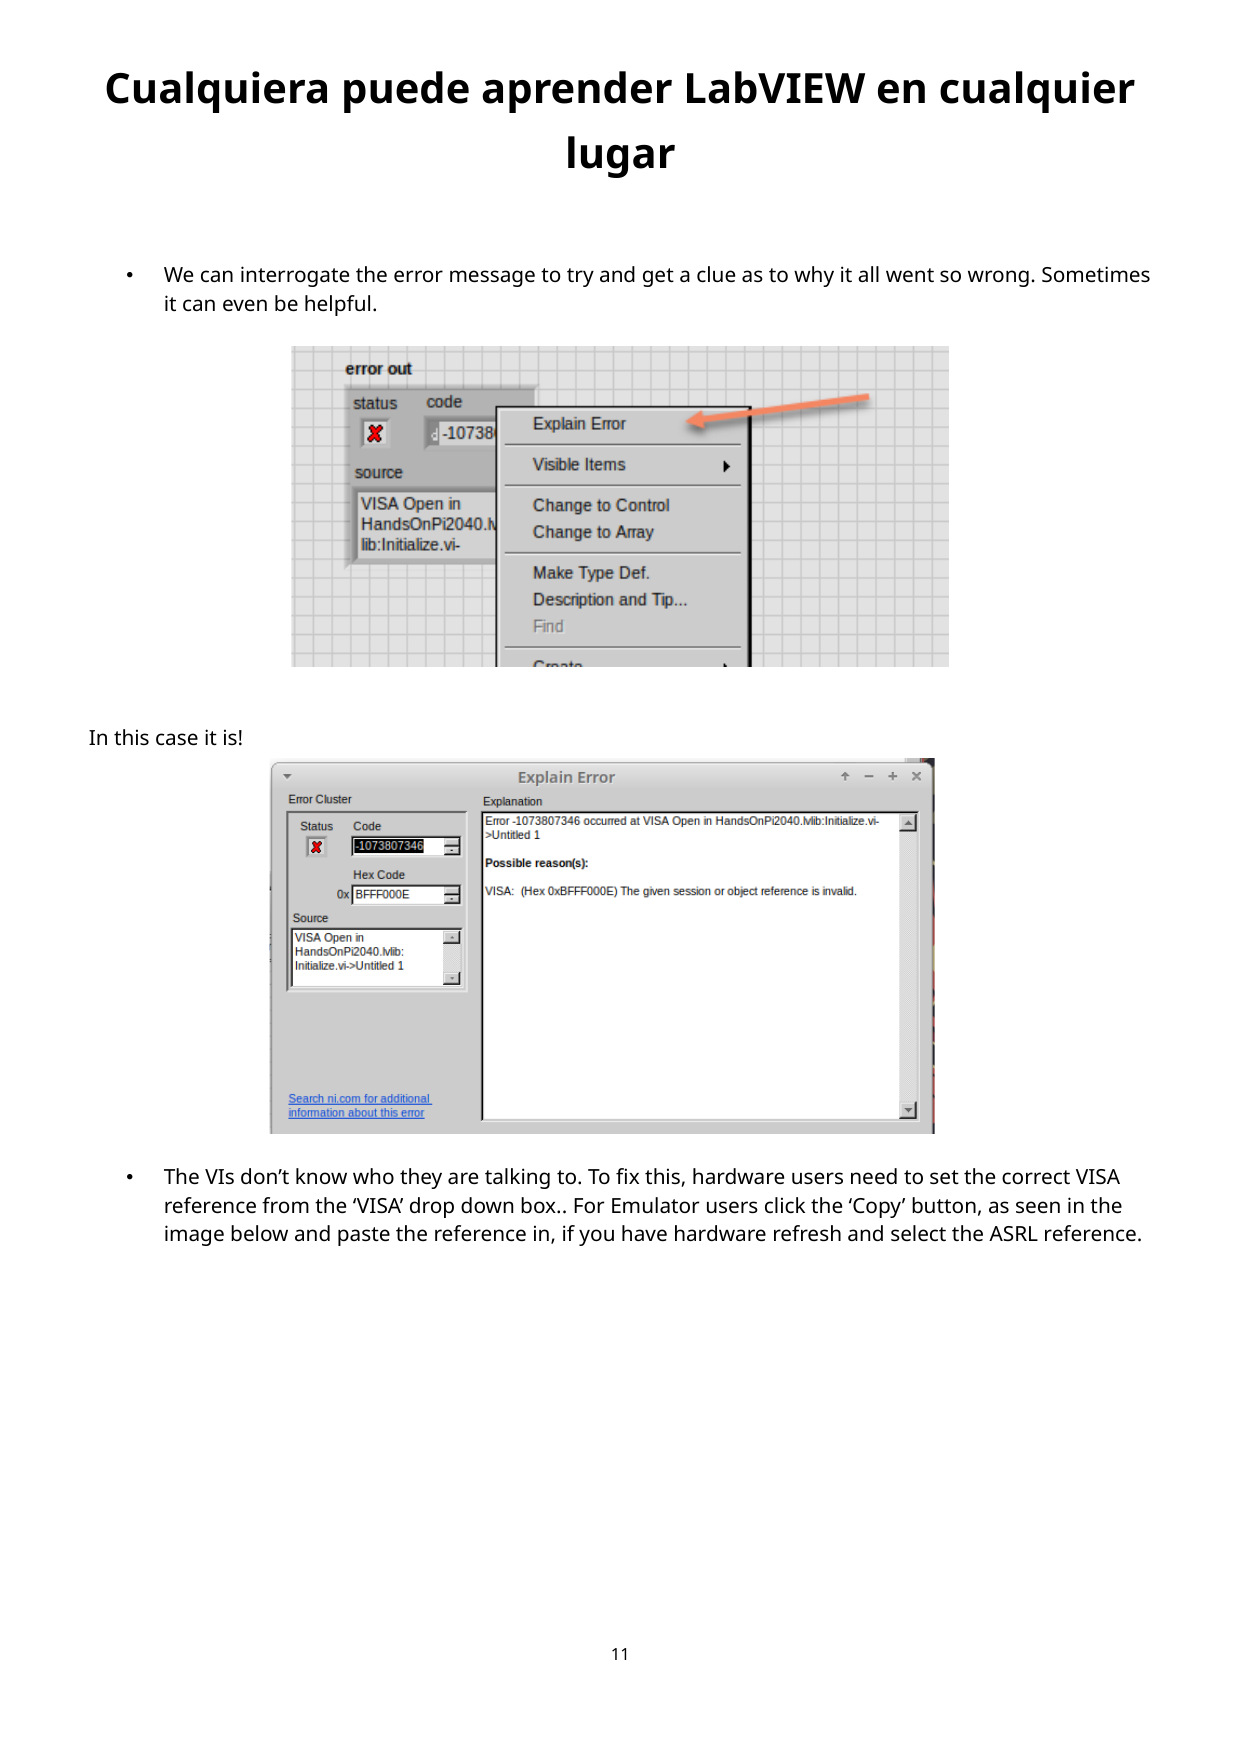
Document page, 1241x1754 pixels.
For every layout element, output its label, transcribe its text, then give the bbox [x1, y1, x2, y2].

picture [291, 346, 949, 667]
list The VIs don’t know who they are talking to. To fix this, hardware users need to set the correct VISA reference from the ‘VISA’ drop down box.. For Emulator users click the ‘Copy’ button, as seen in the image below and paste the reference in, if you have hardware refresh and select the ASRL reference. [126, 1162, 1152, 1248]
text In this case it is! [88, 723, 1152, 752]
list We can interrogate the error message to try and get a clue as to why it all went so wrong. Sometimes it can even be helpful. [126, 261, 1152, 317]
picture [269, 758, 935, 1134]
